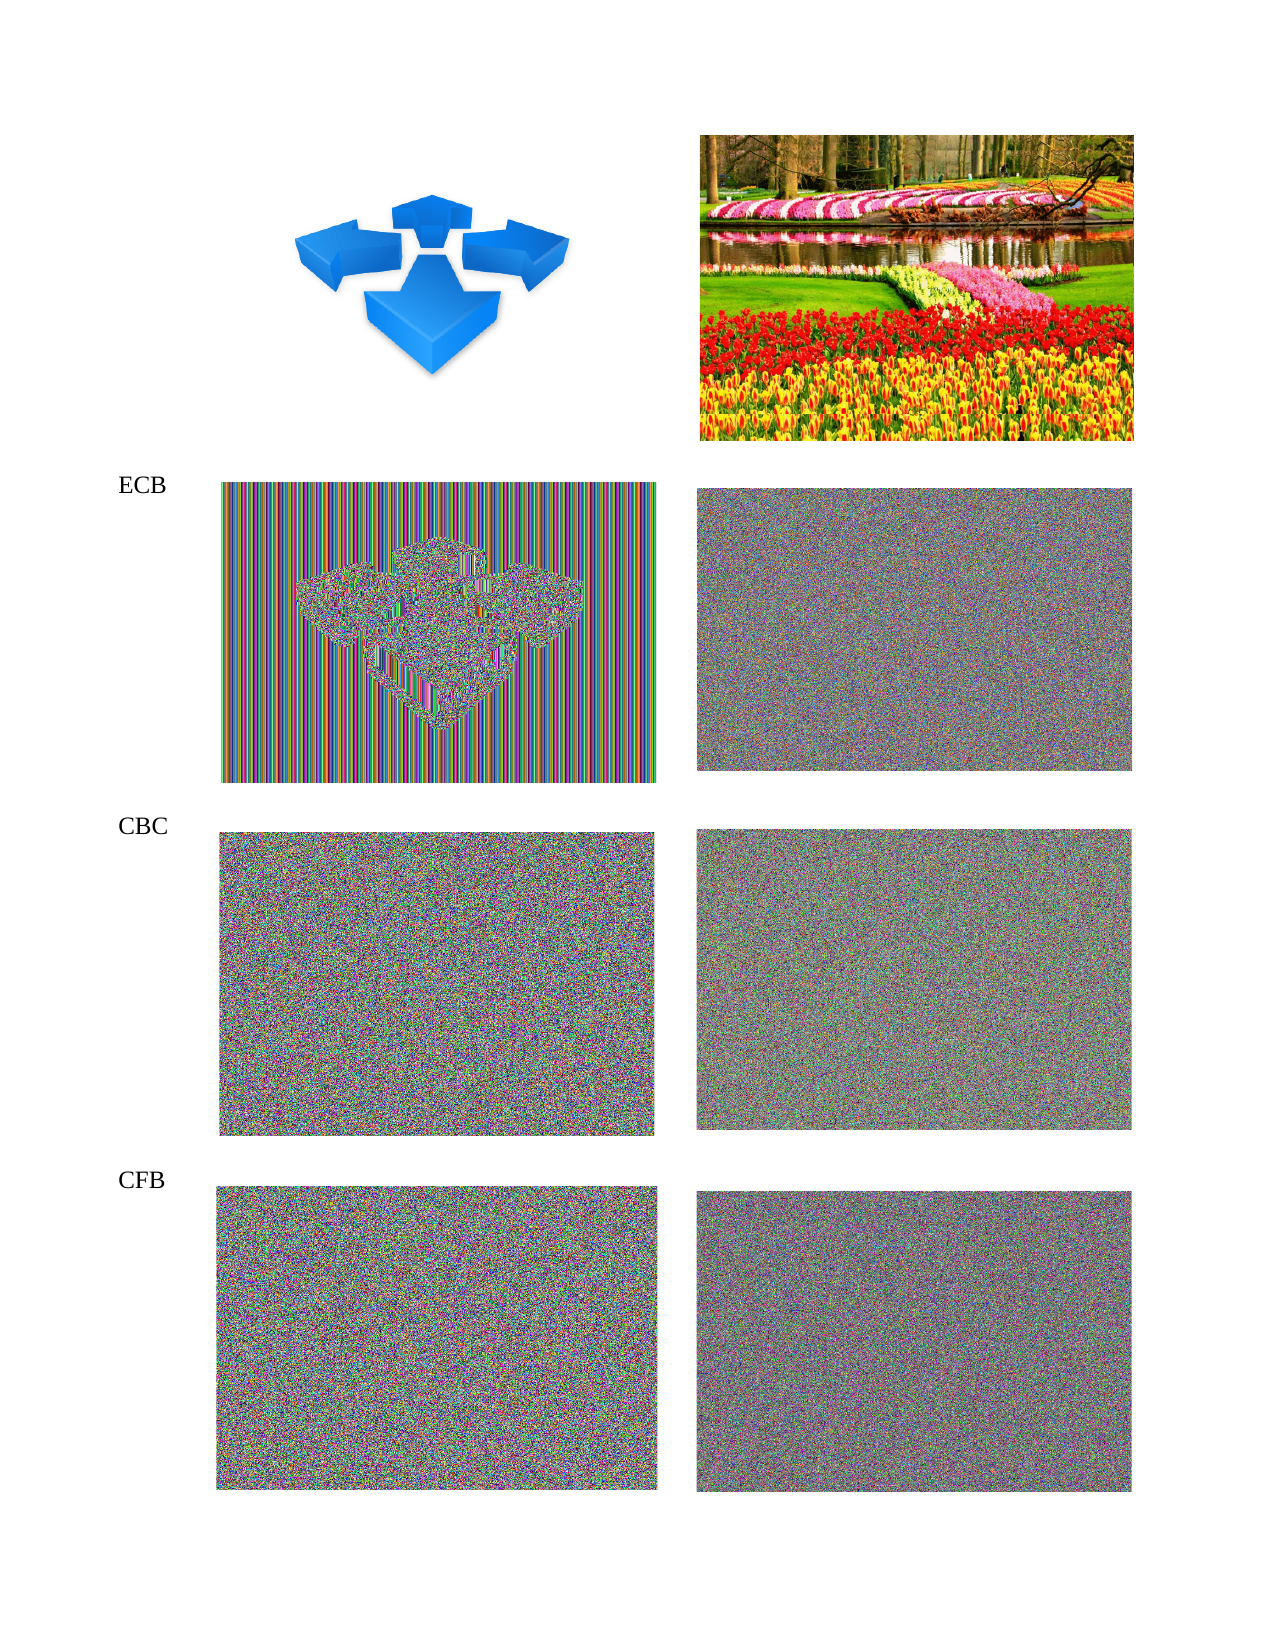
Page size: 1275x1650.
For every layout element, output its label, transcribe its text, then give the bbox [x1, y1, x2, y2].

table_header [118, 118, 202, 470]
picture [219, 832, 655, 1136]
table_cell [203, 470, 671, 811]
picture [699, 135, 1134, 441]
picture [696, 829, 1132, 1130]
picture [221, 482, 657, 783]
picture [216, 1186, 658, 1490]
picture [697, 488, 1133, 771]
table_cell CFB [118, 1165, 202, 1530]
table_cell [203, 1165, 671, 1530]
table_cell [671, 1165, 1157, 1530]
table_cell [671, 811, 1157, 1165]
table_cell [203, 811, 671, 1165]
table_header [671, 118, 1157, 470]
picture [214, 135, 650, 436]
picture [696, 1191, 1132, 1492]
table_cell [671, 470, 1157, 811]
table_cell ECB [118, 470, 202, 811]
table_header [203, 118, 671, 470]
table_cell CBC [118, 811, 202, 1165]
